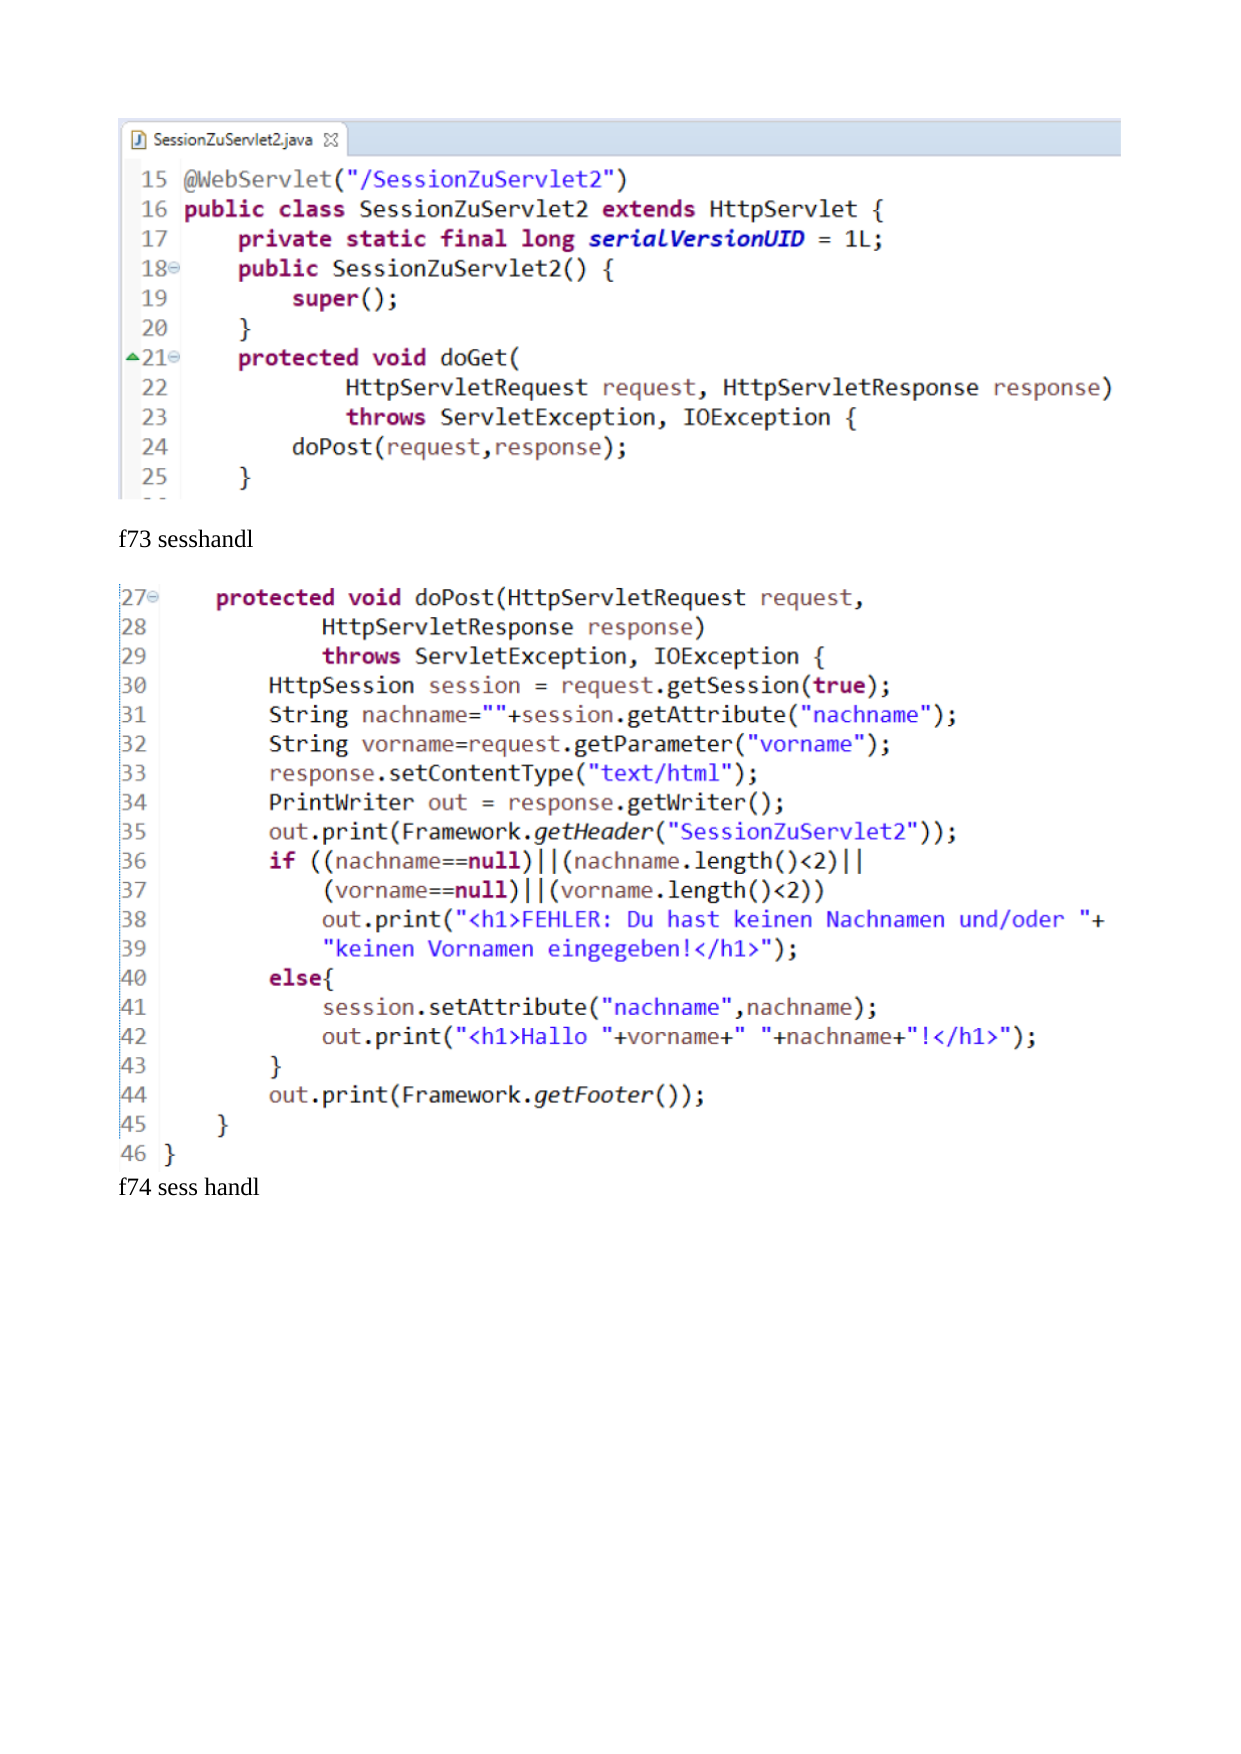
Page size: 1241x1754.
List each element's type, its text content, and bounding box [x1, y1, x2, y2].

picture [118, 581, 1122, 1172]
text f73 sesshandl [118, 525, 1122, 553]
text f74 sess handl [118, 1172, 1122, 1200]
picture [118, 118, 1122, 525]
